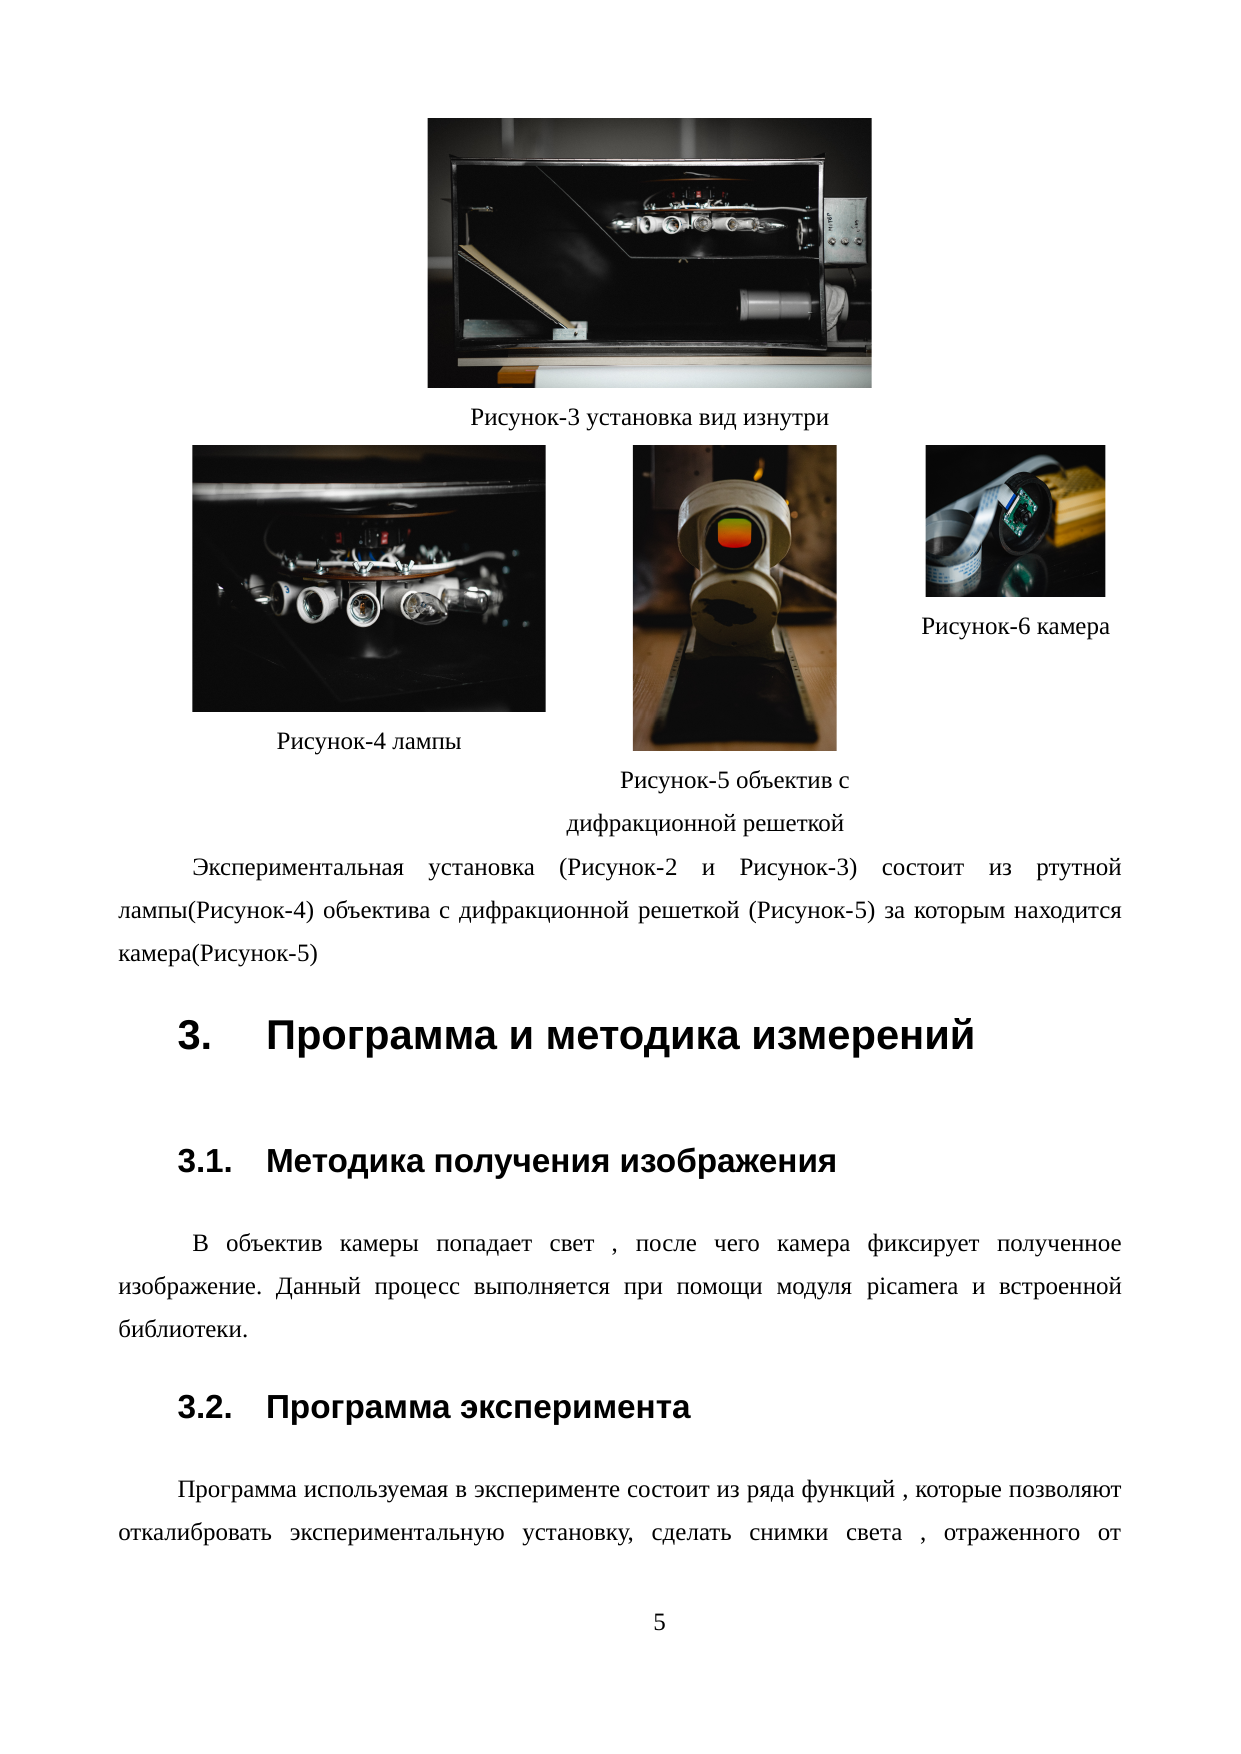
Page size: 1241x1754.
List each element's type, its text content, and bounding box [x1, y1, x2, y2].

subtitle Программа эксперимента [118, 1387, 1122, 1426]
picture [925, 445, 1106, 597]
table_cell Рисунок-3 установка вид изнутри [118, 118, 1122, 445]
picture [632, 445, 837, 751]
picture [427, 118, 872, 388]
subtitle Программа и методика измерений [118, 1010, 1122, 1058]
table_cell Рисунок-4 лампы [118, 445, 561, 852]
picture [192, 445, 546, 712]
subtitle Методика получения изображения [118, 1141, 1122, 1180]
text В объектив камеры попадает свет , после чего камера фиксирует полученное изображение. Данный процесс выполняется при помощи модуля picamera и встроенной библиотеки. [118, 1228, 1122, 1343]
text Экспериментальная установка (Рисунок-2 и Рисунок-3) состоит из ртутной лампы(Рисунок-4) объектива с дифракционной решеткой (Рисунок-5) за которым находится камера(Рисунок-5) [118, 852, 1122, 967]
table_cell Рисунок-5 объектив с дифракционной решеткой [561, 445, 850, 852]
table_cell Рисунок-6 камера [850, 445, 1122, 852]
text Программа используемая в эксперименте состоит из ряда функций , которые позволяют откалибровать экспериментальную установку, сделать снимки света , отраженного от [118, 1474, 1122, 1546]
